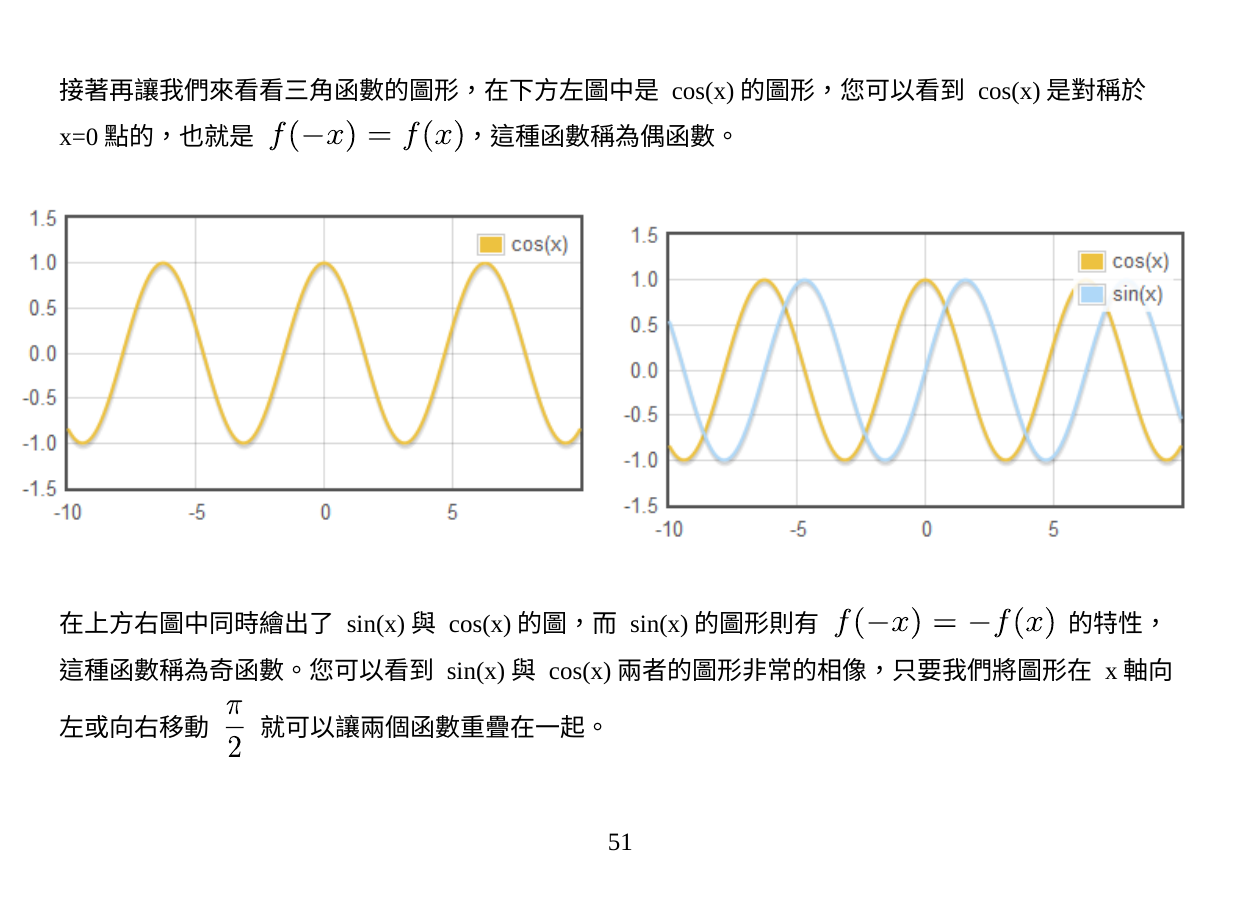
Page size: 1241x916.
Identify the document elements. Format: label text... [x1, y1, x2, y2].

text 在上方右圖中同時繪出了 sin(x) 與 cos(x) 的圖，而 sin(x) 的圖形則有 的特性，這種函數稱為奇函數。您可以看到 sin(x) 與 cos(x) 兩者的圖形非常的相像，只要我們將圖形在 x 軸向左或向右移動 就可以讓兩個函數重疊在一起。 [59, 603, 1181, 762]
text 接著再讓我們來看看三角函數的圖形，在下方左圖中是 cos(x) 的圖形，您可以看到 cos(x) 是對稱於 x=0 點的，也就是 ，這種函數稱為偶函數。 [59, 71, 1181, 154]
picture [18, 201, 589, 523]
picture [621, 222, 1191, 540]
